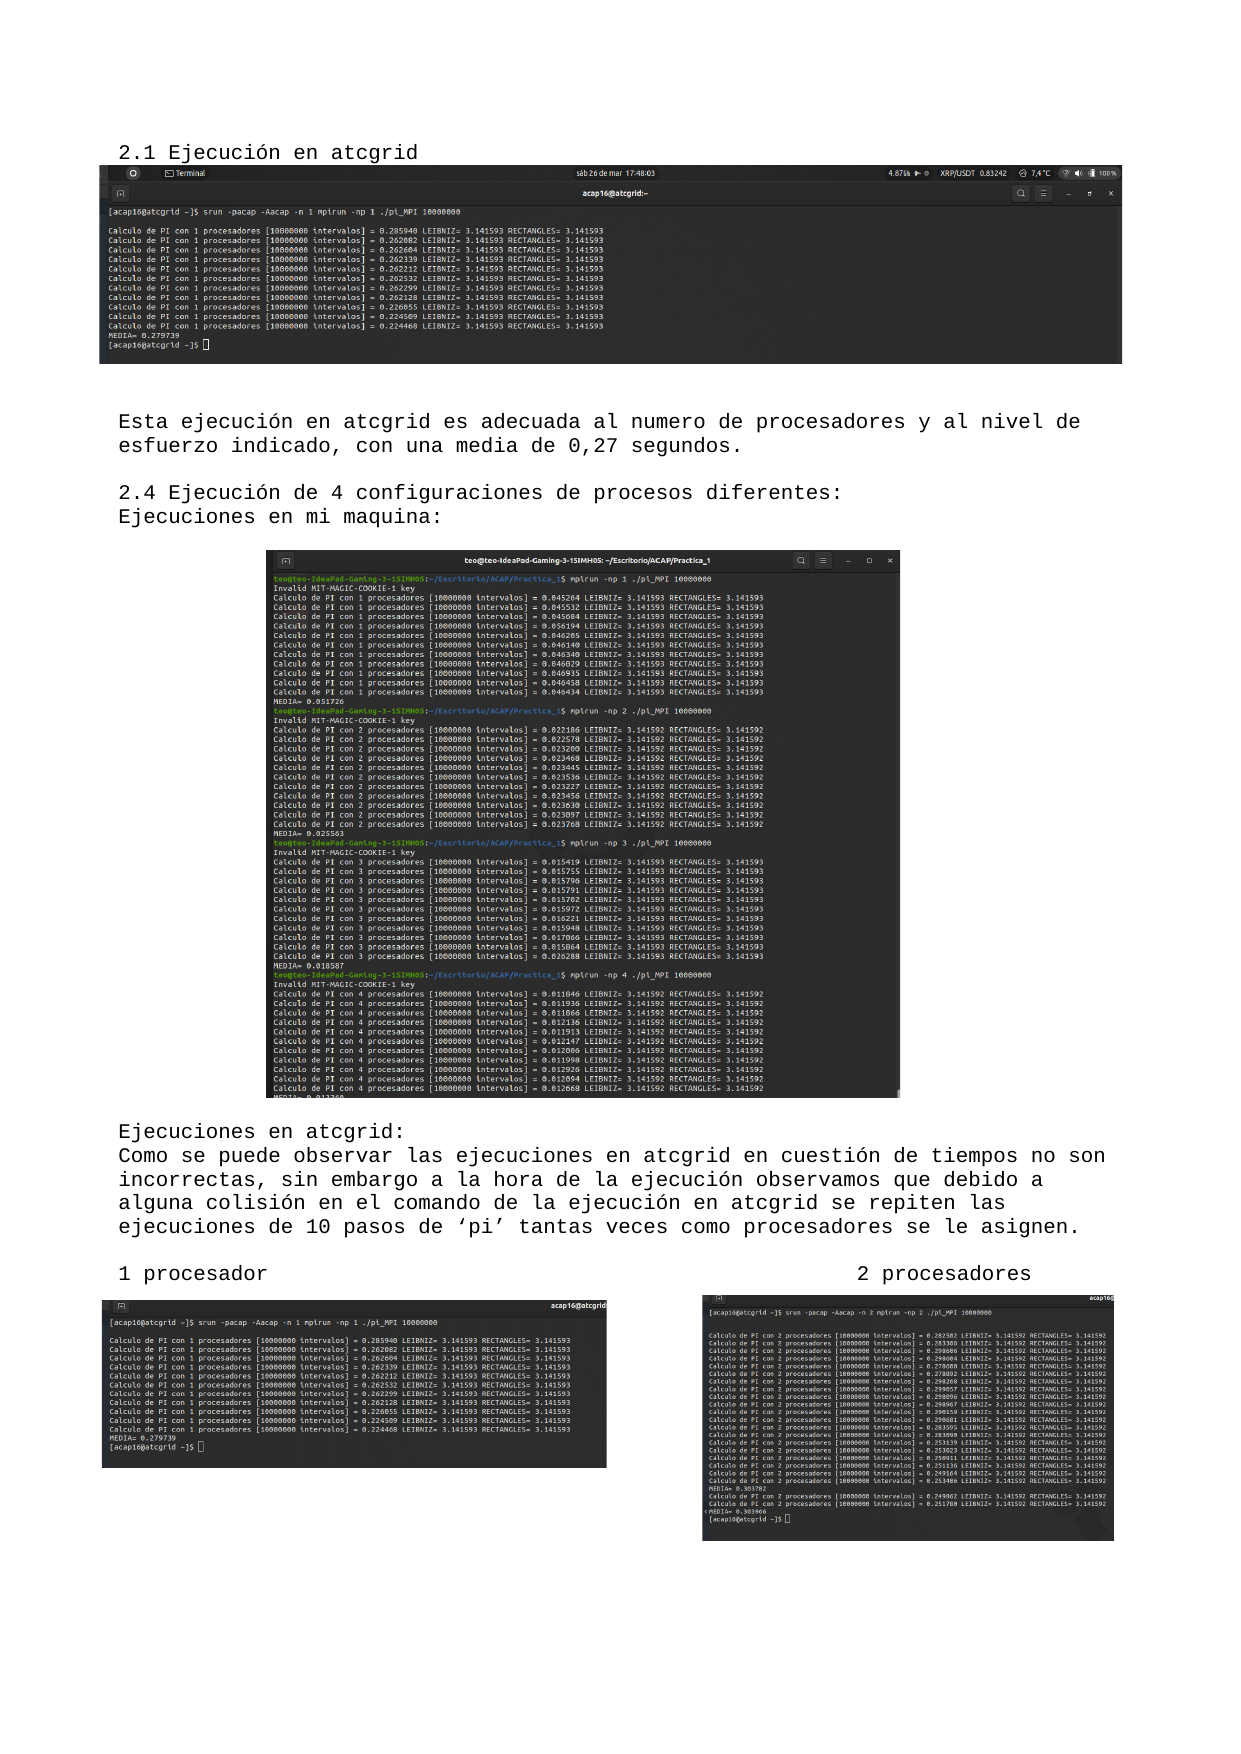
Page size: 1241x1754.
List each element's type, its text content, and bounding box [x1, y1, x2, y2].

text 2.4 Ejecución de 4 configuraciones de procesos diferentes: [118, 482, 1122, 506]
picture [266, 550, 901, 1098]
picture [407, 1300, 520, 1332]
text 2.1 Ejecución en atcgrid [118, 142, 1122, 165]
text Ejecuciones en atcgrid: [118, 1121, 1122, 1145]
text Ejecuciones en mi maquina: [118, 506, 1122, 529]
picture [945, 1295, 1036, 1541]
text 1 procesador 2 procesadores [118, 1263, 1122, 1287]
text Esta ejecución en atcgrid es adecuada al numero de procesadores y al nivel de esfuerzo indicado, con una media de 0,27 segundos. [118, 411, 1122, 458]
text Como se puede observar las ejecuciones en atcgrid en cuestión de tiempos no son incorrectas, sin embargo a la hora de la ejecución observamos que debido a alguna colisión en el comando de la ejecución en atcgrid se repiten las ejecuciones de 10 pasos de ‘pi’ tantas veces como procesadores se le asignen. [118, 1145, 1122, 1239]
